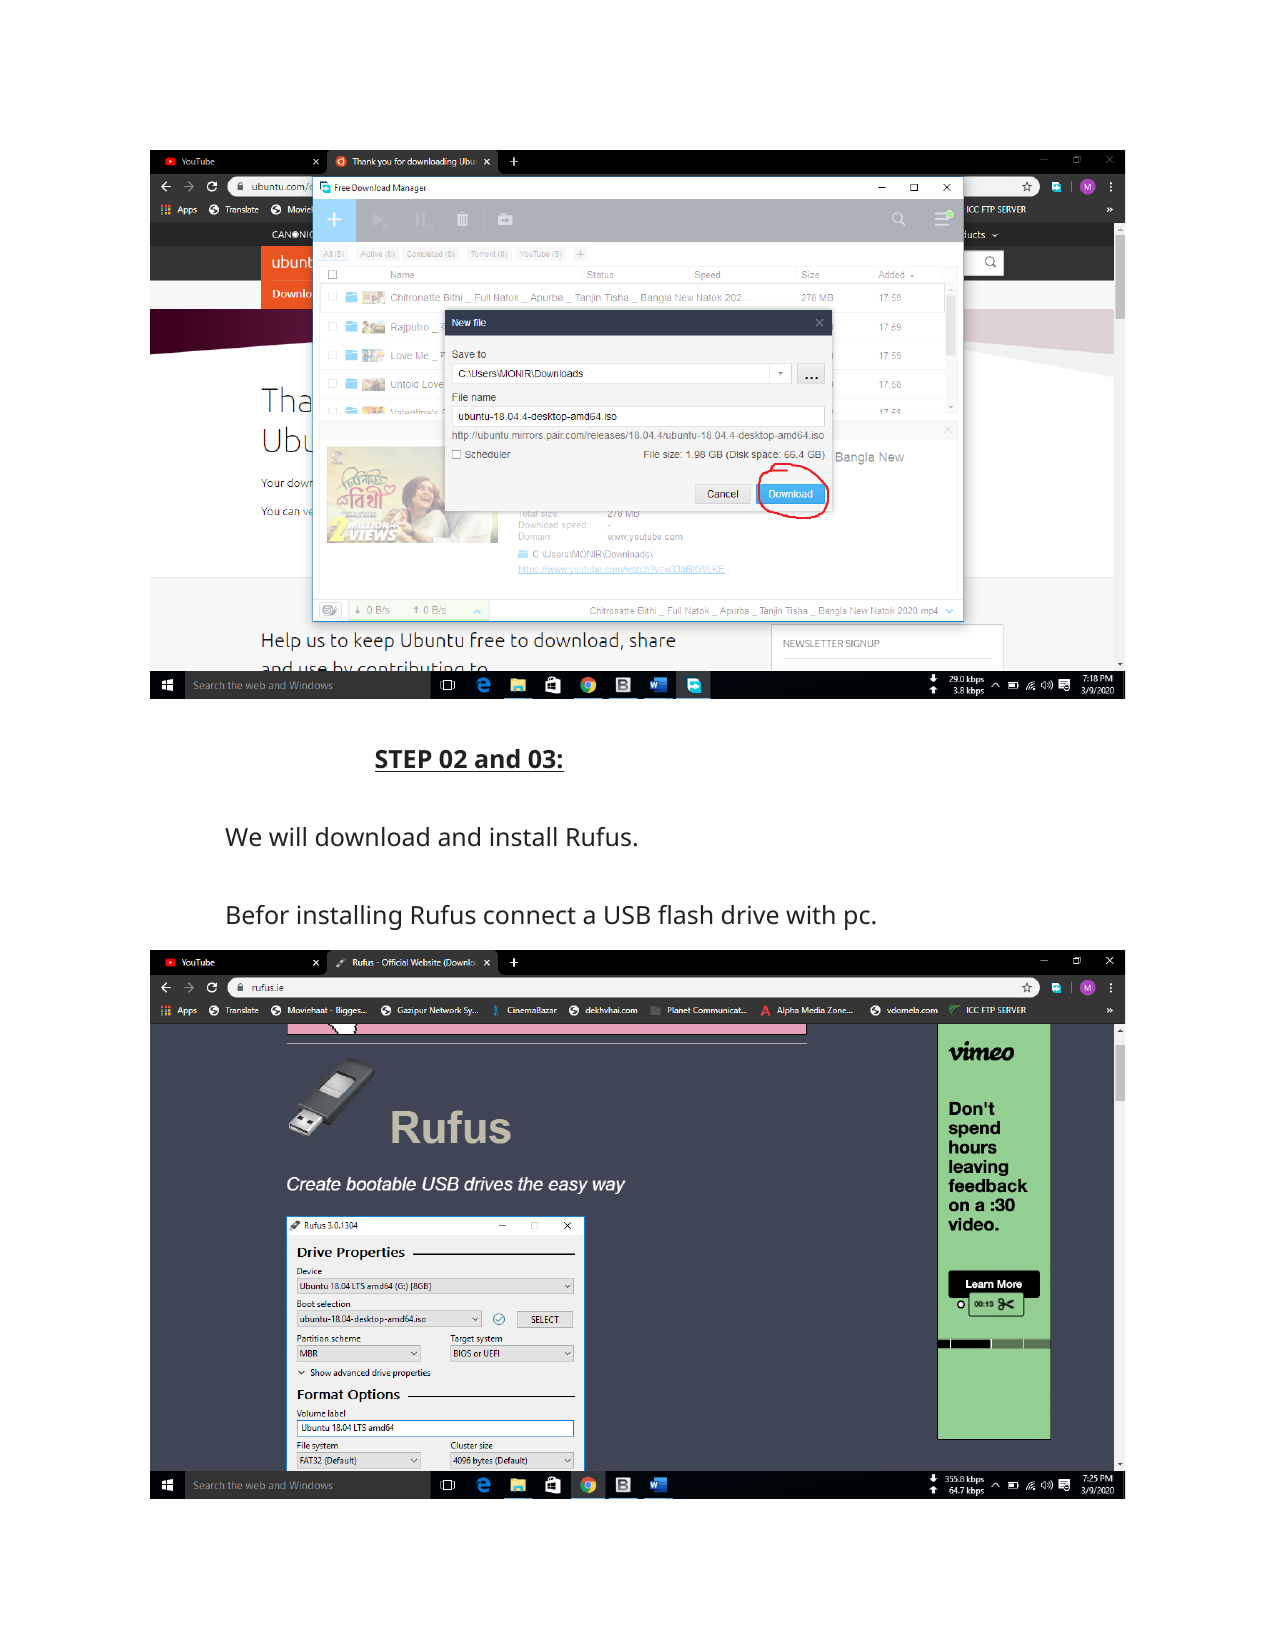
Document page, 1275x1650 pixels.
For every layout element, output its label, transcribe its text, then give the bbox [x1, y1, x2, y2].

list We will download and install Rufus. [225, 820, 1125, 854]
list STEP 02 and 03: [225, 742, 1125, 776]
list Befor installing Rufus connect a USB flash drive with pc. [225, 898, 1125, 932]
